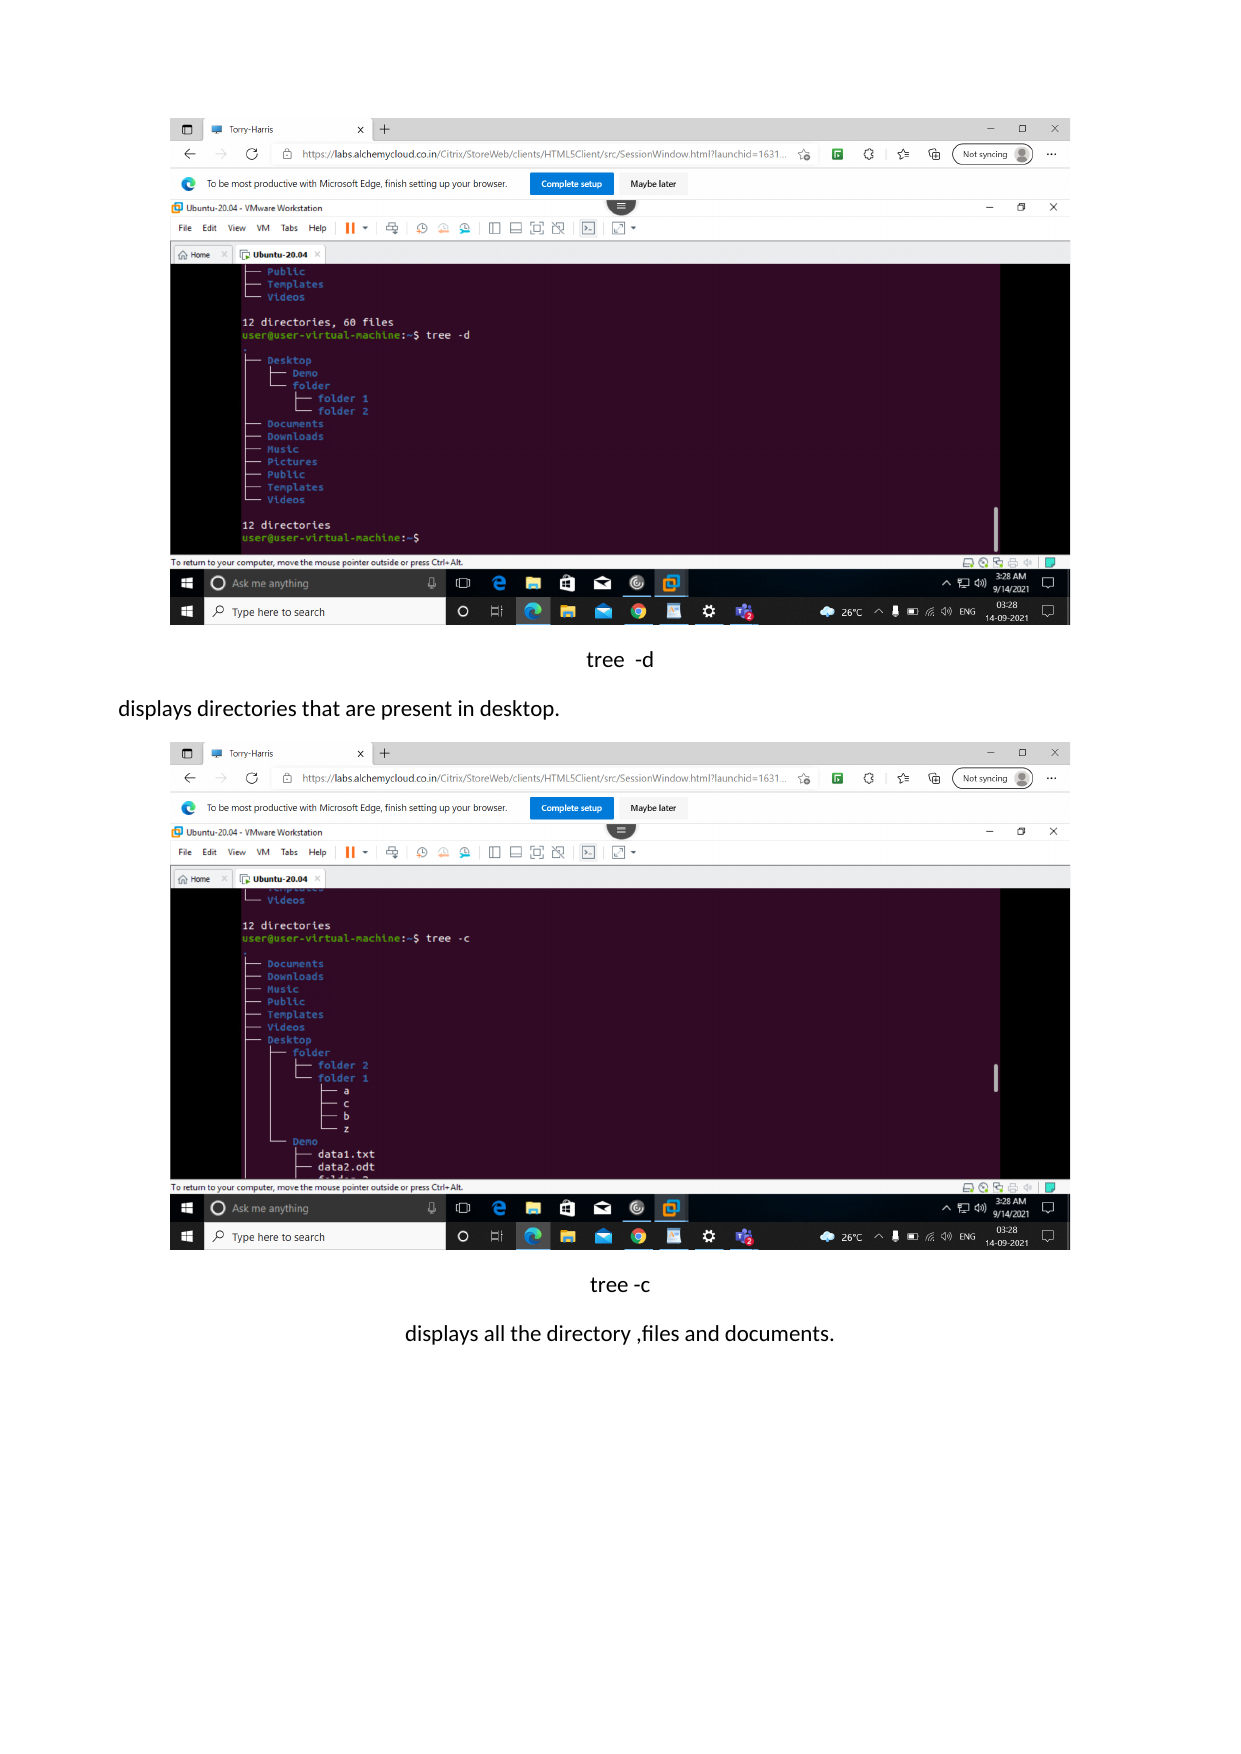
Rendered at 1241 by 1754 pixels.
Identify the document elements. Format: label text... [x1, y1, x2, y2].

text displays directories that are present in desktop. [118, 694, 1122, 722]
text displays all the directory ,files and documents. [118, 1319, 1122, 1347]
text tree -d [118, 645, 1122, 673]
text tree -c [118, 1270, 1122, 1298]
